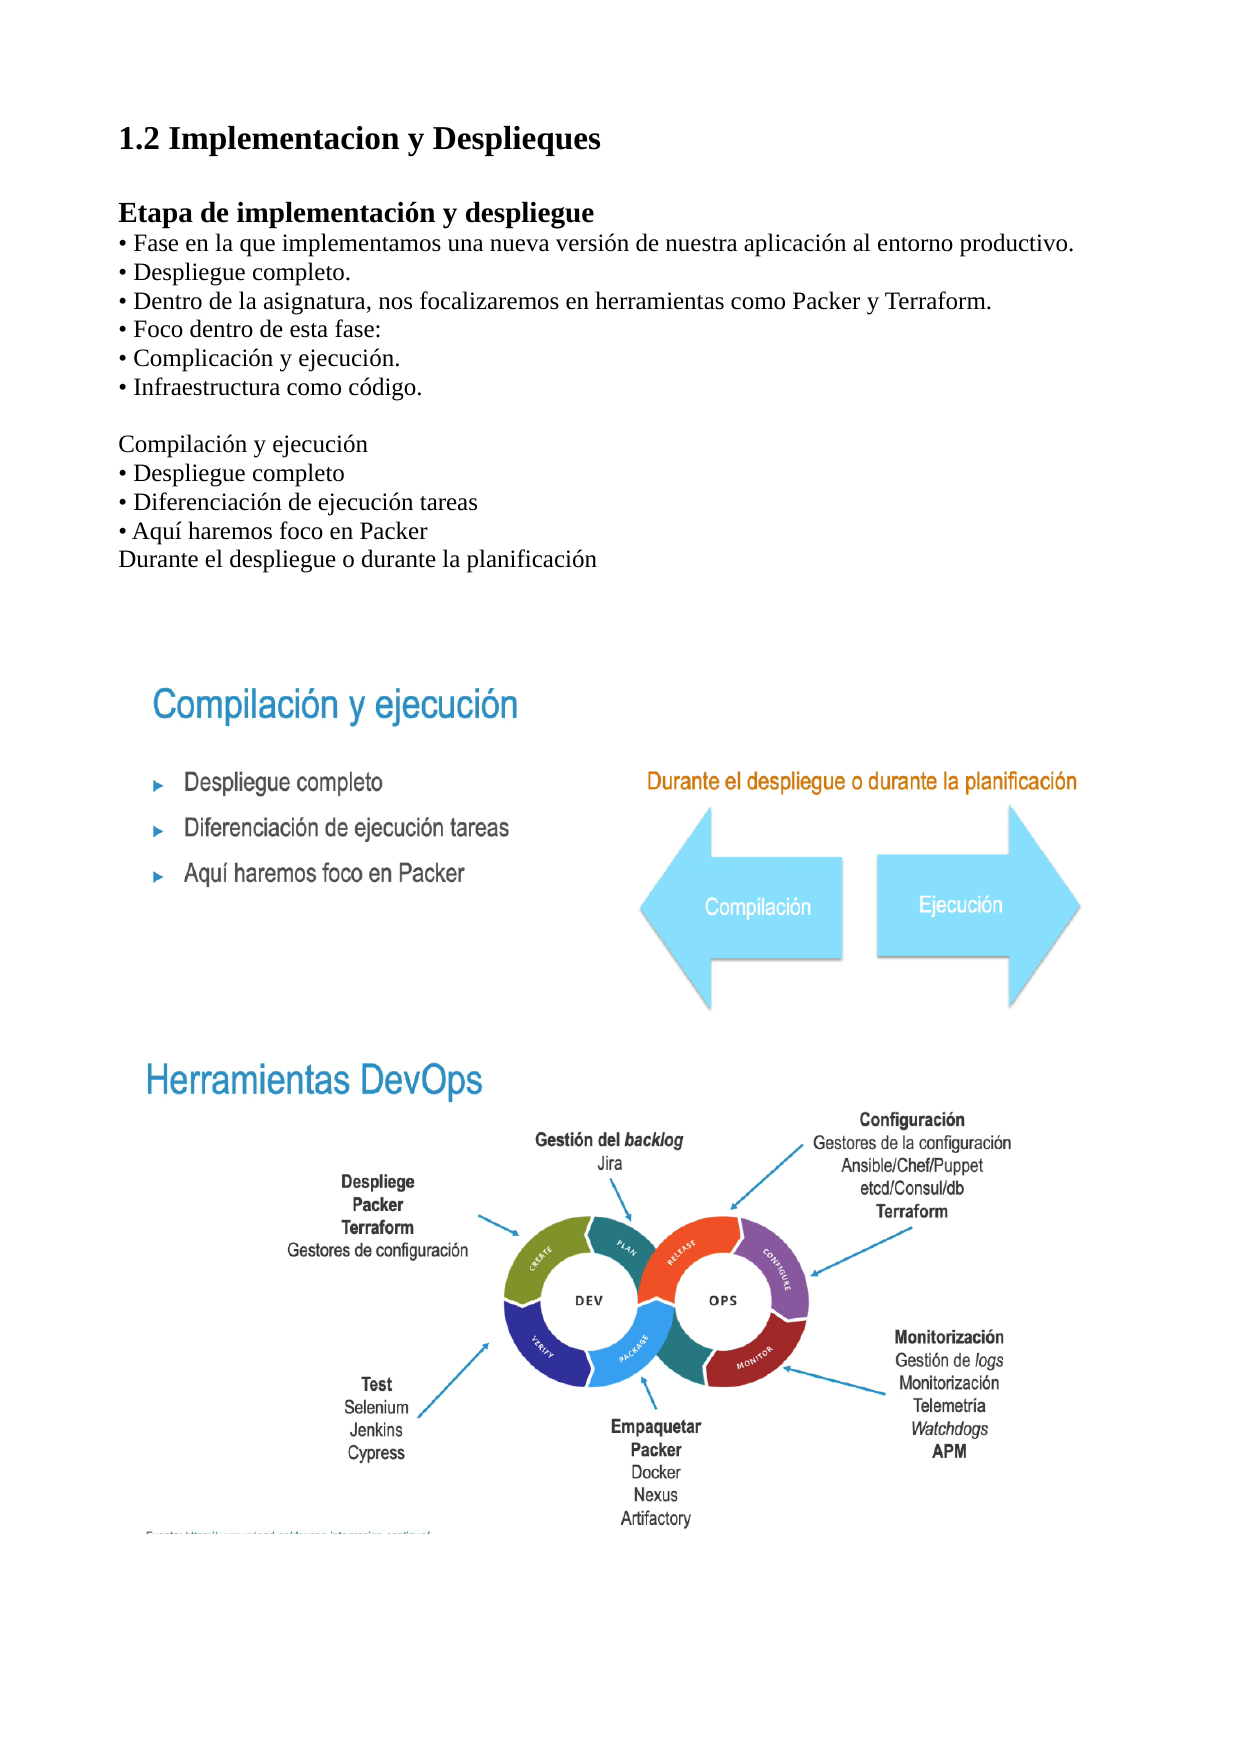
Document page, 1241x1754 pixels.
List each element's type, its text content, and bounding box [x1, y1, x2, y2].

text • Fase en la que implementamos una nueva versión de nuestra aplicación al entorno productivo. [118, 228, 1122, 257]
text • Despliegue completo [118, 458, 1122, 487]
text • Infraestructura como código. [118, 372, 1122, 401]
text Durante el despliegue o durante la planificación [118, 544, 1122, 573]
text Compilación y ejecución [118, 429, 1122, 458]
text • Dentro de la asignatura, nos focalizaremos en herramientas como Packer y Terraform. [118, 286, 1122, 314]
picture [118, 659, 1123, 1534]
text • Aquí haremos foco en Packer [118, 516, 1122, 544]
text • Diferenciación de ejecución tareas [118, 487, 1122, 516]
text 1.2 Implementacion y Desplieques [118, 118, 1122, 156]
text • Complicación y ejecución. [118, 343, 1122, 372]
text • Despliegue completo. [118, 257, 1122, 286]
text • Foco dentro de esta fase: [118, 314, 1122, 343]
text Etapa de implementación y despliegue [118, 195, 1122, 228]
